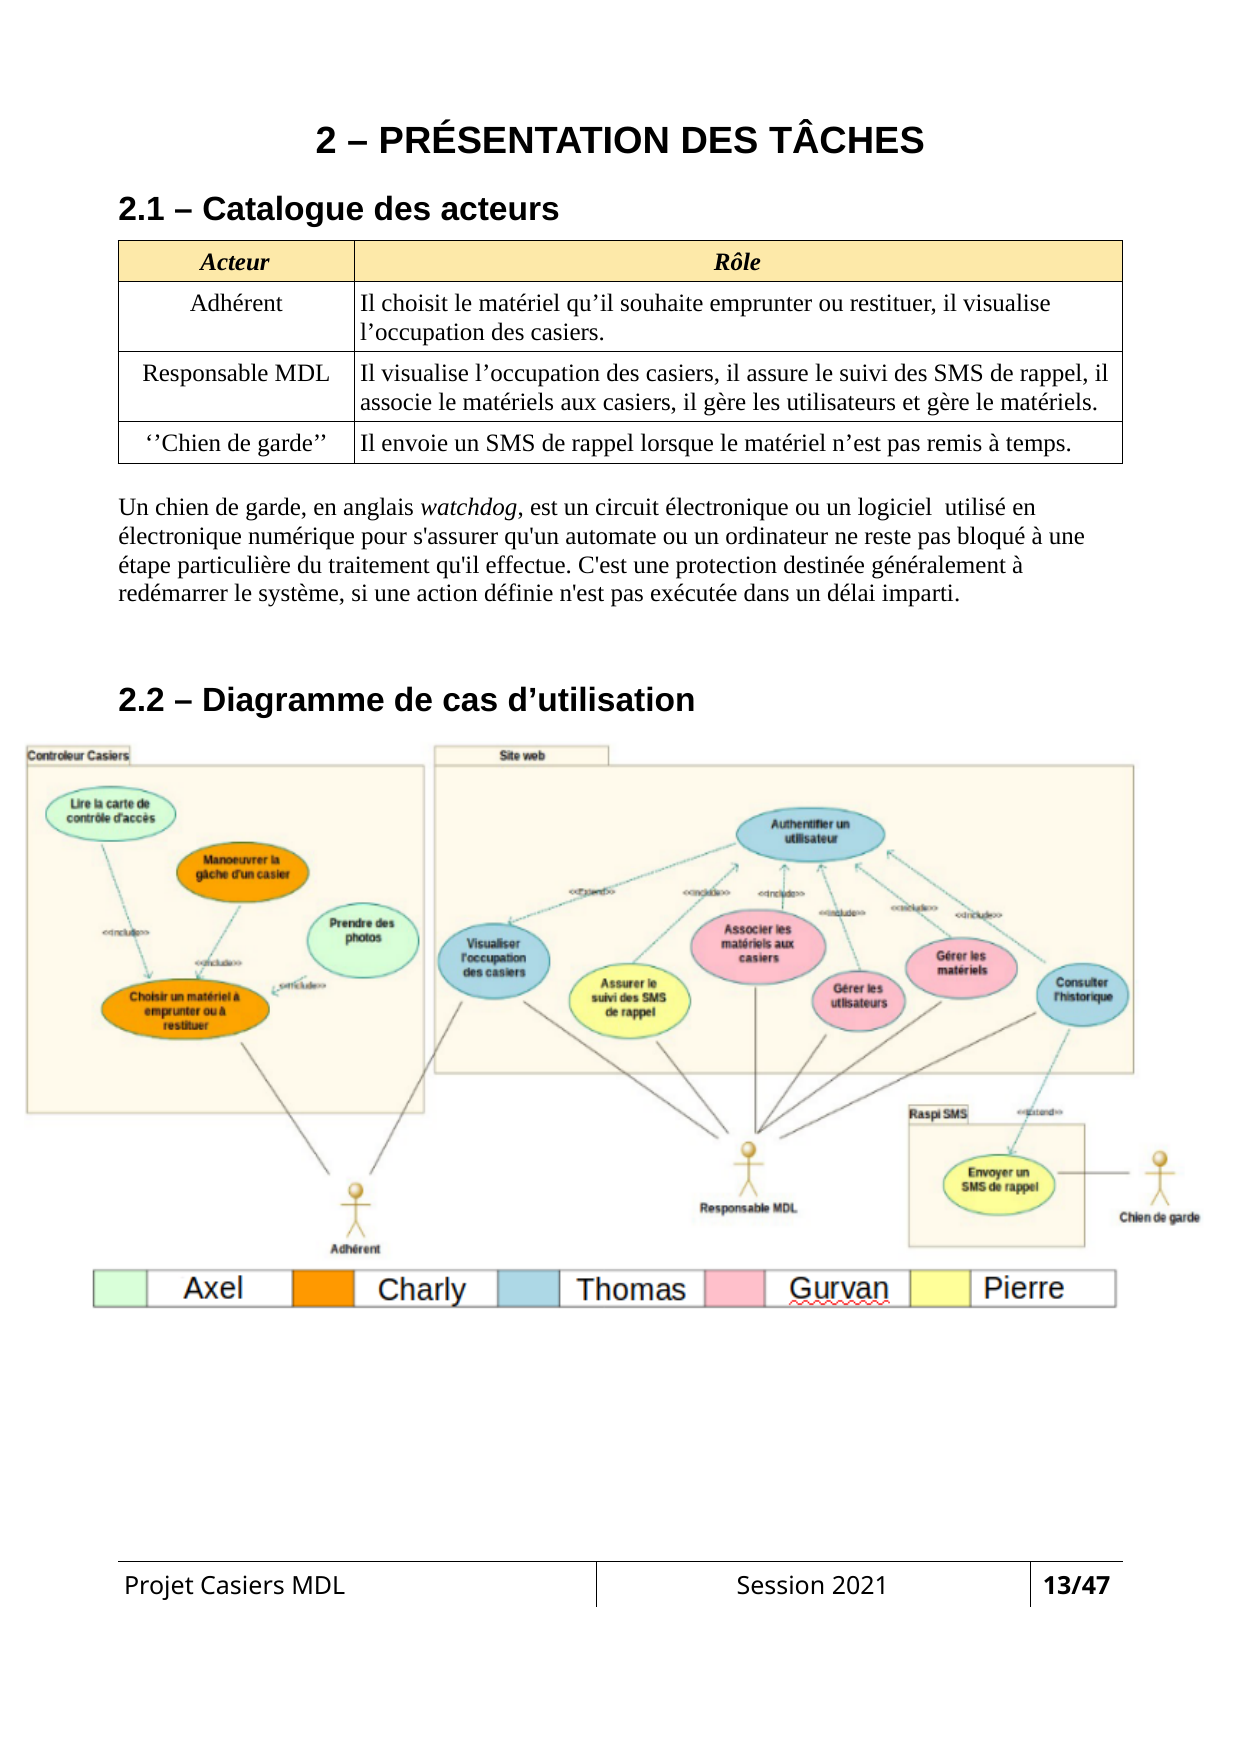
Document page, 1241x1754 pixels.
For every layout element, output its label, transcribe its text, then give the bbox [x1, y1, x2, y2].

table_cell Il choisit le matériel qu’il souhaite emprunter ou restituer, il visualise l’occupation des casiers. [355, 282, 1122, 351]
table_cell Responsable MDL [119, 352, 354, 421]
subtitle 2.2 – Diagramme de cas d’utilisation [118, 679, 1122, 718]
subtitle 2.1 – Catalogue des acteurs [118, 189, 1122, 227]
table_header Acteur [119, 241, 354, 281]
table_cell Adhérent [119, 282, 354, 351]
picture [24, 741, 1205, 1316]
text Un chien de garde, en anglais watchdog, est un circuit électronique ou un logiciel utilisé en électronique numérique pour s'assurer qu'un automate ou un ordinateur ne reste pas bloqué à une étape particulière du traitement qu'il effectue. C'est une protection destinée généralement à redémarrer le système, si une action définie n'est pas exécutée dans un délai imparti. [118, 492, 1122, 607]
subtitle 2 – PRÉSENTATION DES TÂCHES [118, 118, 1122, 162]
table_header Rôle [355, 241, 1122, 281]
table_cell ‘’Chien de garde’’ [119, 422, 354, 462]
table_cell Il envoie un SMS de rappel lorsque le matériel n’est pas remis à temps. [355, 422, 1122, 462]
table_cell Il visualise l’occupation des casiers, il assure le suivi des SMS de rappel, il associe le matériels aux casiers, il gère les utilisateurs et gère le matériels. [355, 352, 1122, 421]
